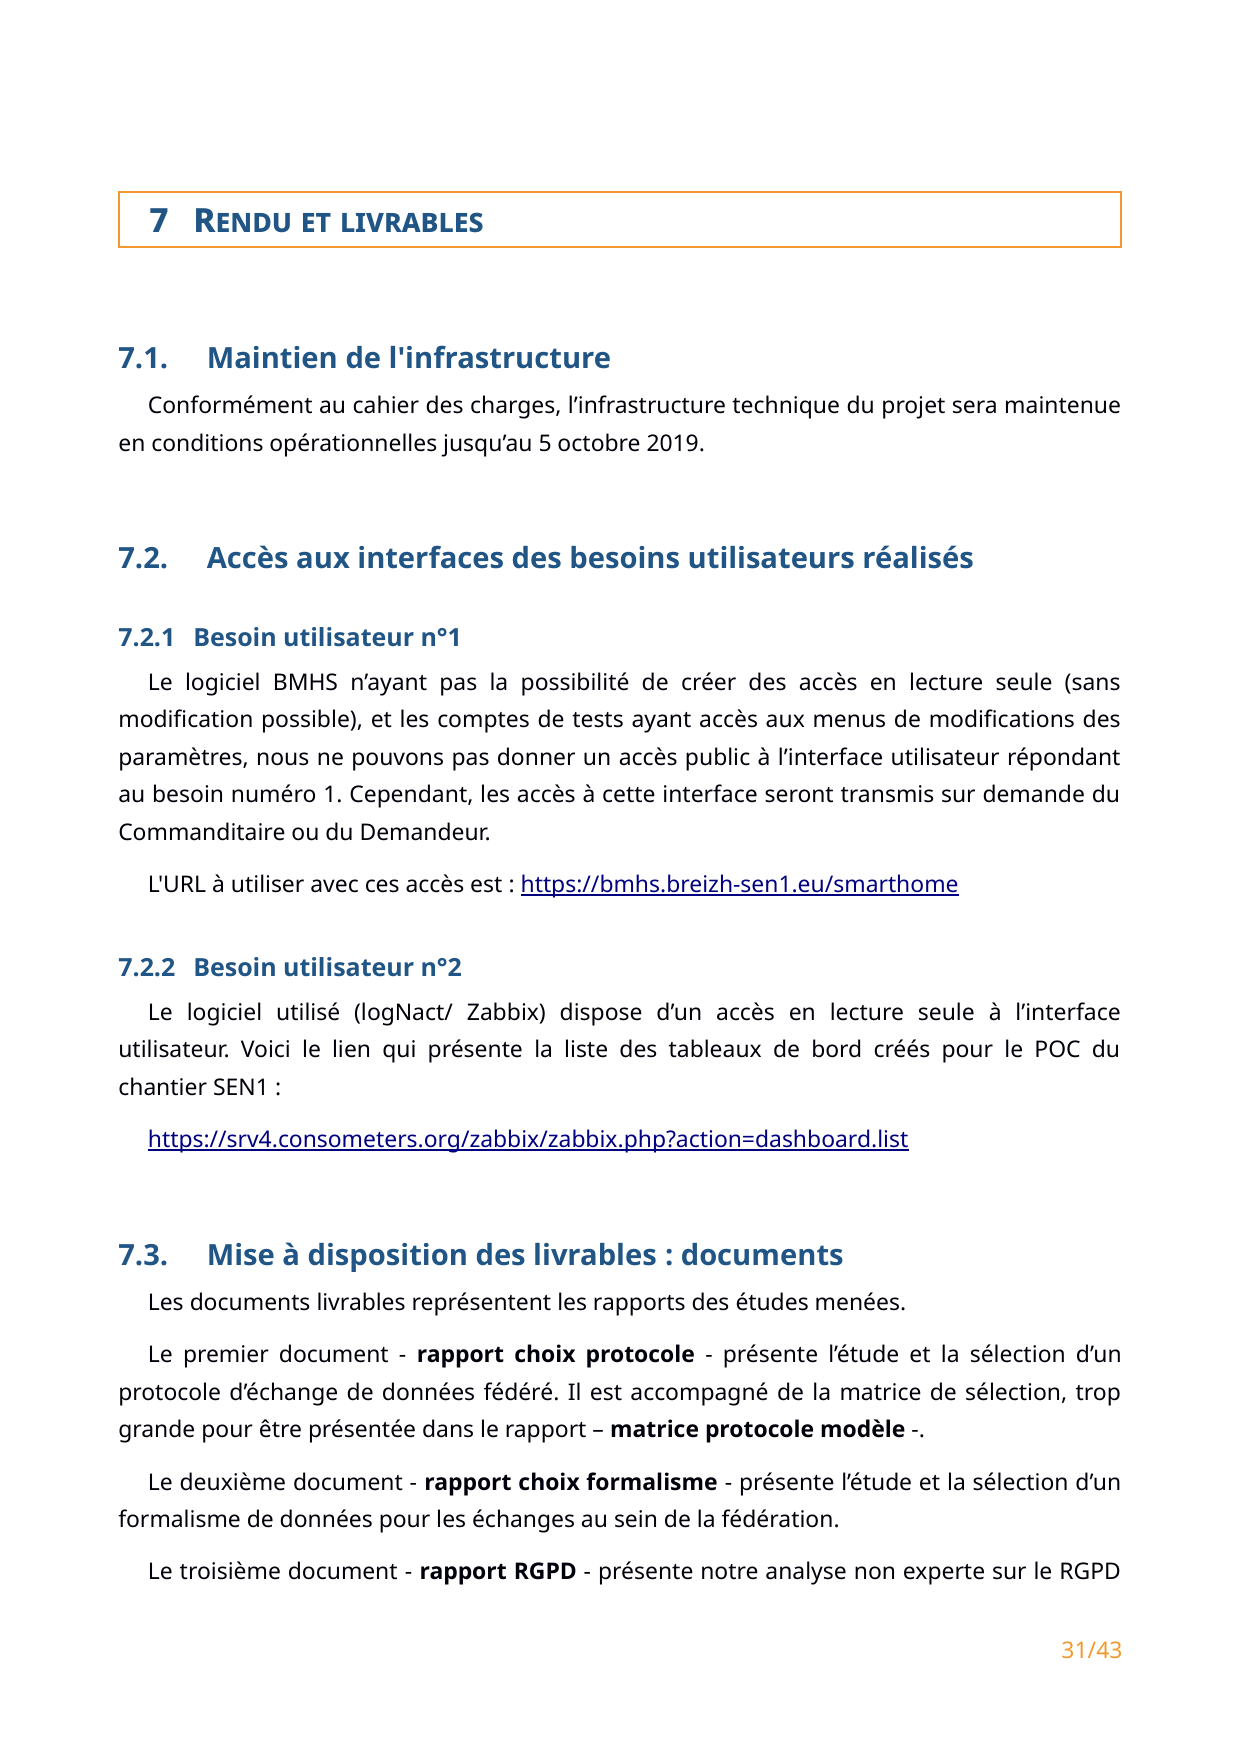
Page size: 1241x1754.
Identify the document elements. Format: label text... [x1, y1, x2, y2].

text L'URL à utiliser avec ces accès est : https://bmhs.breizh-sen1.eu/smarthome [118, 868, 1122, 899]
text Le troisième document - rapport RGPD - présente notre analyse non experte sur le RGPD [118, 1555, 1122, 1586]
text Le premier document - rapport choix protocole - présente l’étude et la sélection d’un protocole d’échange de données fédéré. Il est accompagné de la matrice de sélection, trop grande pour être présentée dans le rapport – matrice protocole modèle -. [118, 1338, 1122, 1444]
text Le logiciel BMHS n’ayant pas la possibilité de créer des accès en lecture seule (sans modification possible), et les comptes de tests ayant accès aux menus de modifications des paramètres, nous ne pouvons pas donner un accès public à l’interface utilisateur répondant au besoin numéro 1. Cependant, les accès à cette interface seront transmis sur demande du Commanditaire ou du Demandeur. [118, 666, 1122, 847]
text Le deuxième document - rapport choix formalisme - présente l’étude et la sélection d’un formalisme de données pour les échanges au sein de la fédération. [118, 1465, 1122, 1534]
text https://srv4.consometers.org/zabbix/zabbix.php?action=dashboard.list [118, 1123, 1122, 1154]
text Le logiciel utilisé (logNact/ Zabbix) dispose d’un accès en lecture seule à l’interface utilisateur. Voici le lien qui présente la liste des tableaux de bord créés pour le POC du chantier SEN1 : [118, 996, 1122, 1102]
subtitle Besoin utilisateur n°2 [118, 949, 1122, 983]
text Conformément au cahier des charges, l’infrastructure technique du projet sera maintenue en conditions opérationnelles jusqu’au 5 octobre 2019. [118, 389, 1122, 458]
subtitle Besoin utilisateur n°1 [118, 619, 1122, 653]
subtitle Maintien de l'infrastructure [118, 337, 1122, 377]
subtitle Mise à disposition des livrables : documents [118, 1234, 1122, 1274]
text Les documents livrables représentent les rapports des études menées. [118, 1286, 1122, 1317]
subtitle Rendu et livrables [120, 193, 1120, 246]
subtitle Accès aux interfaces des besoins utilisateurs réalisés [118, 538, 1122, 577]
